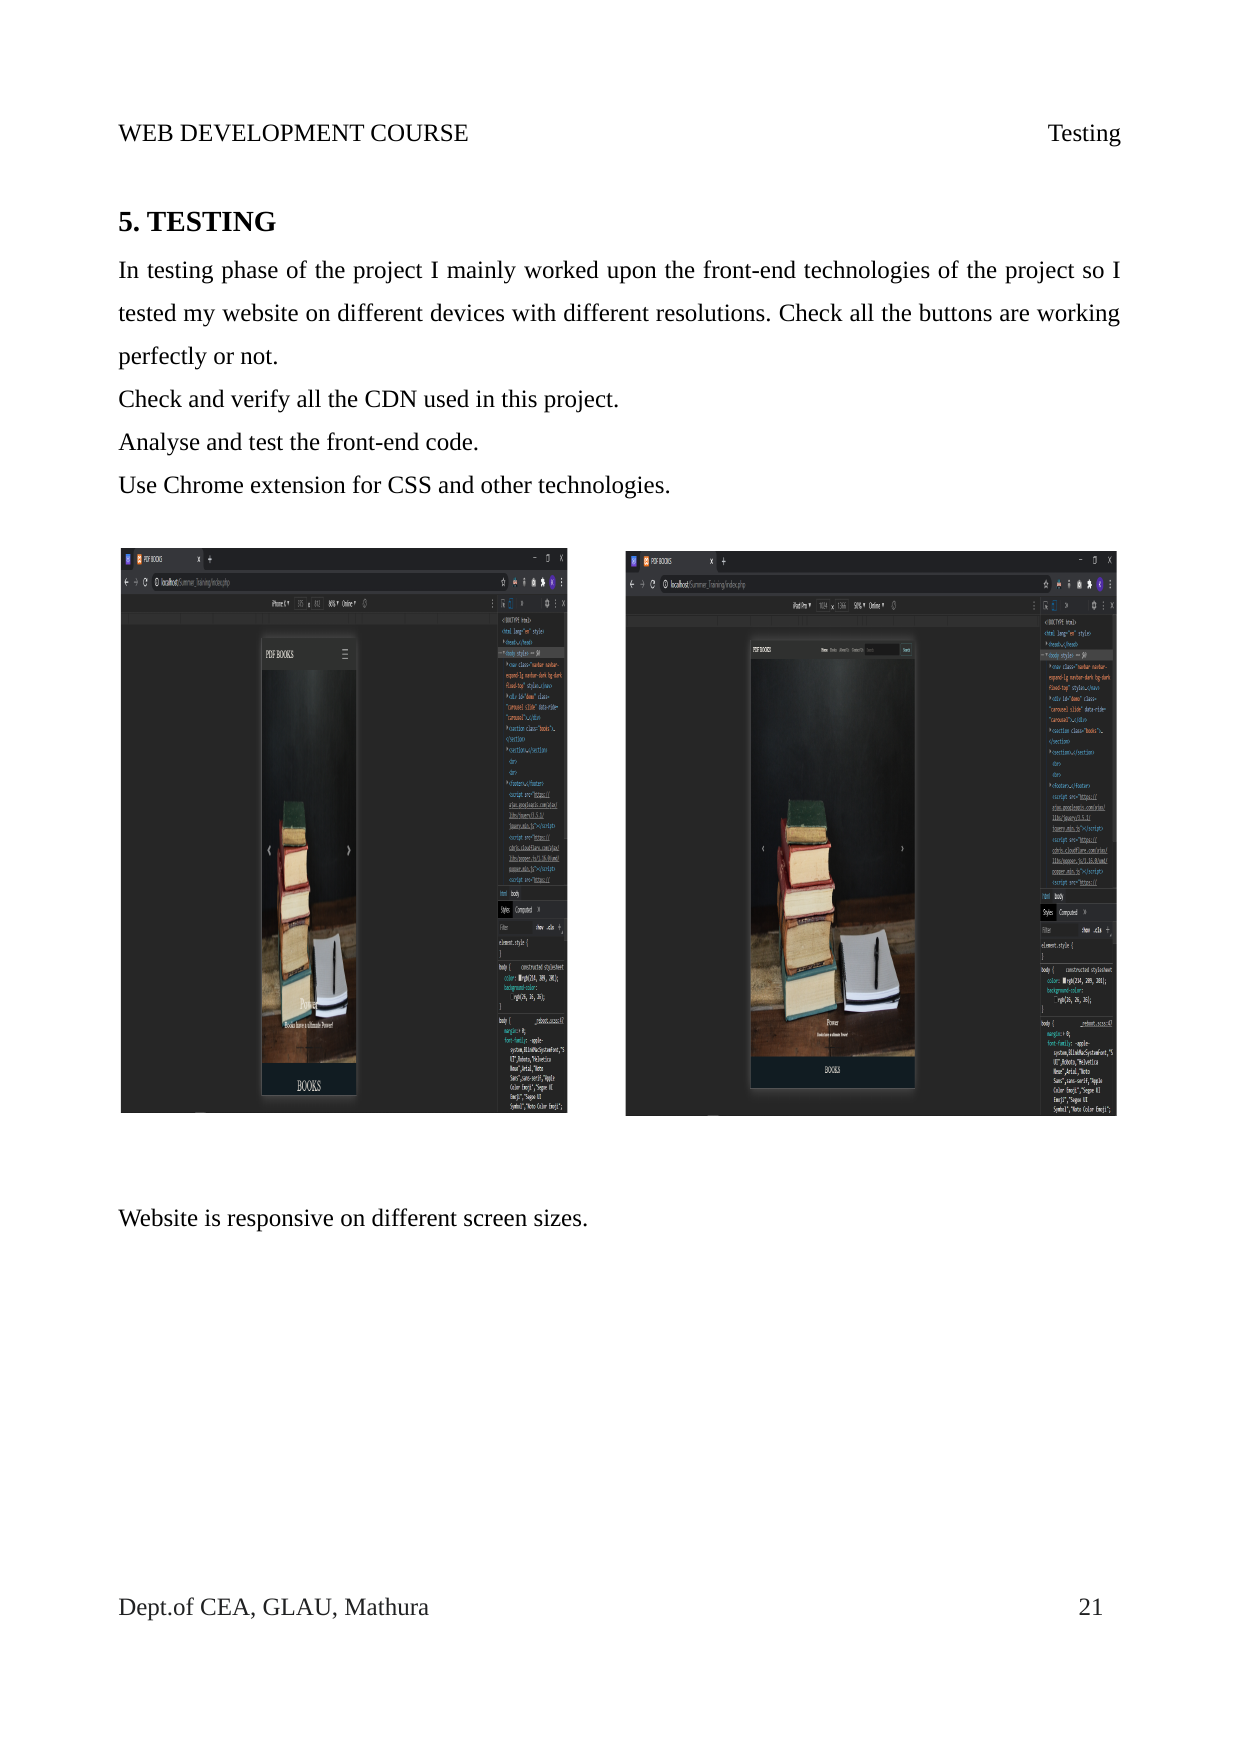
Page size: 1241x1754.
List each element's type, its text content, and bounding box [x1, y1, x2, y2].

text Use Chrome extension for CSS and other technologies. [118, 470, 1122, 499]
text 5. TESTING [118, 204, 1122, 238]
picture [625, 551, 1117, 1116]
text In testing phase of the project I mainly worked upon the front-end technologies of the project so I tested my website on different devices with different resolutions. Check all the buttons are working perfectly or not. [118, 255, 1122, 370]
picture [120, 548, 568, 1113]
text Dept.of CEA, GLAU, Mathura 21 [118, 1592, 1122, 1620]
text Website is responsive on different screen sizes. [118, 1203, 1122, 1232]
text WEB DEVELOPMENT COURSE Testing [118, 118, 1122, 147]
text Check and verify all the CDN used in this project. [118, 384, 1122, 413]
text Analyse and test the front-end code. [118, 427, 1122, 456]
